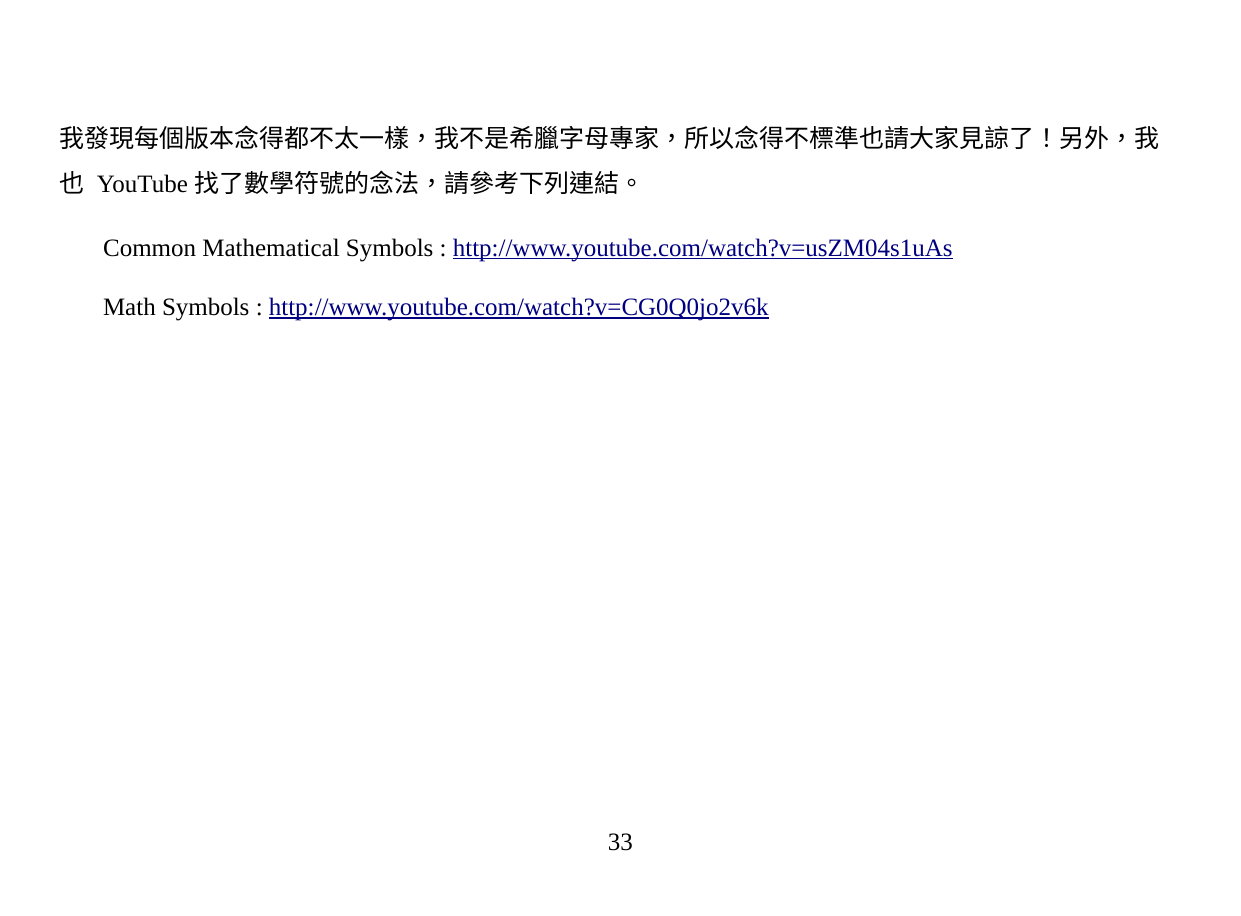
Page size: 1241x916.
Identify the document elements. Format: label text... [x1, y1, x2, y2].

text Math Symbols : http://www.youtube.com/watch?v=CG0Q0jo2v6k [59, 292, 1181, 321]
text Common Mathematical Symbols : http://www.youtube.com/watch?v=usZM04s1uAs [59, 233, 1181, 261]
text 我發現每個版本念得都不太一樣，我不是希臘字母專家，所以念得不標準也請大家見諒了！另外，我也 YouTube 找了數學符號的念法，請參考下列連結。 [59, 118, 1181, 200]
